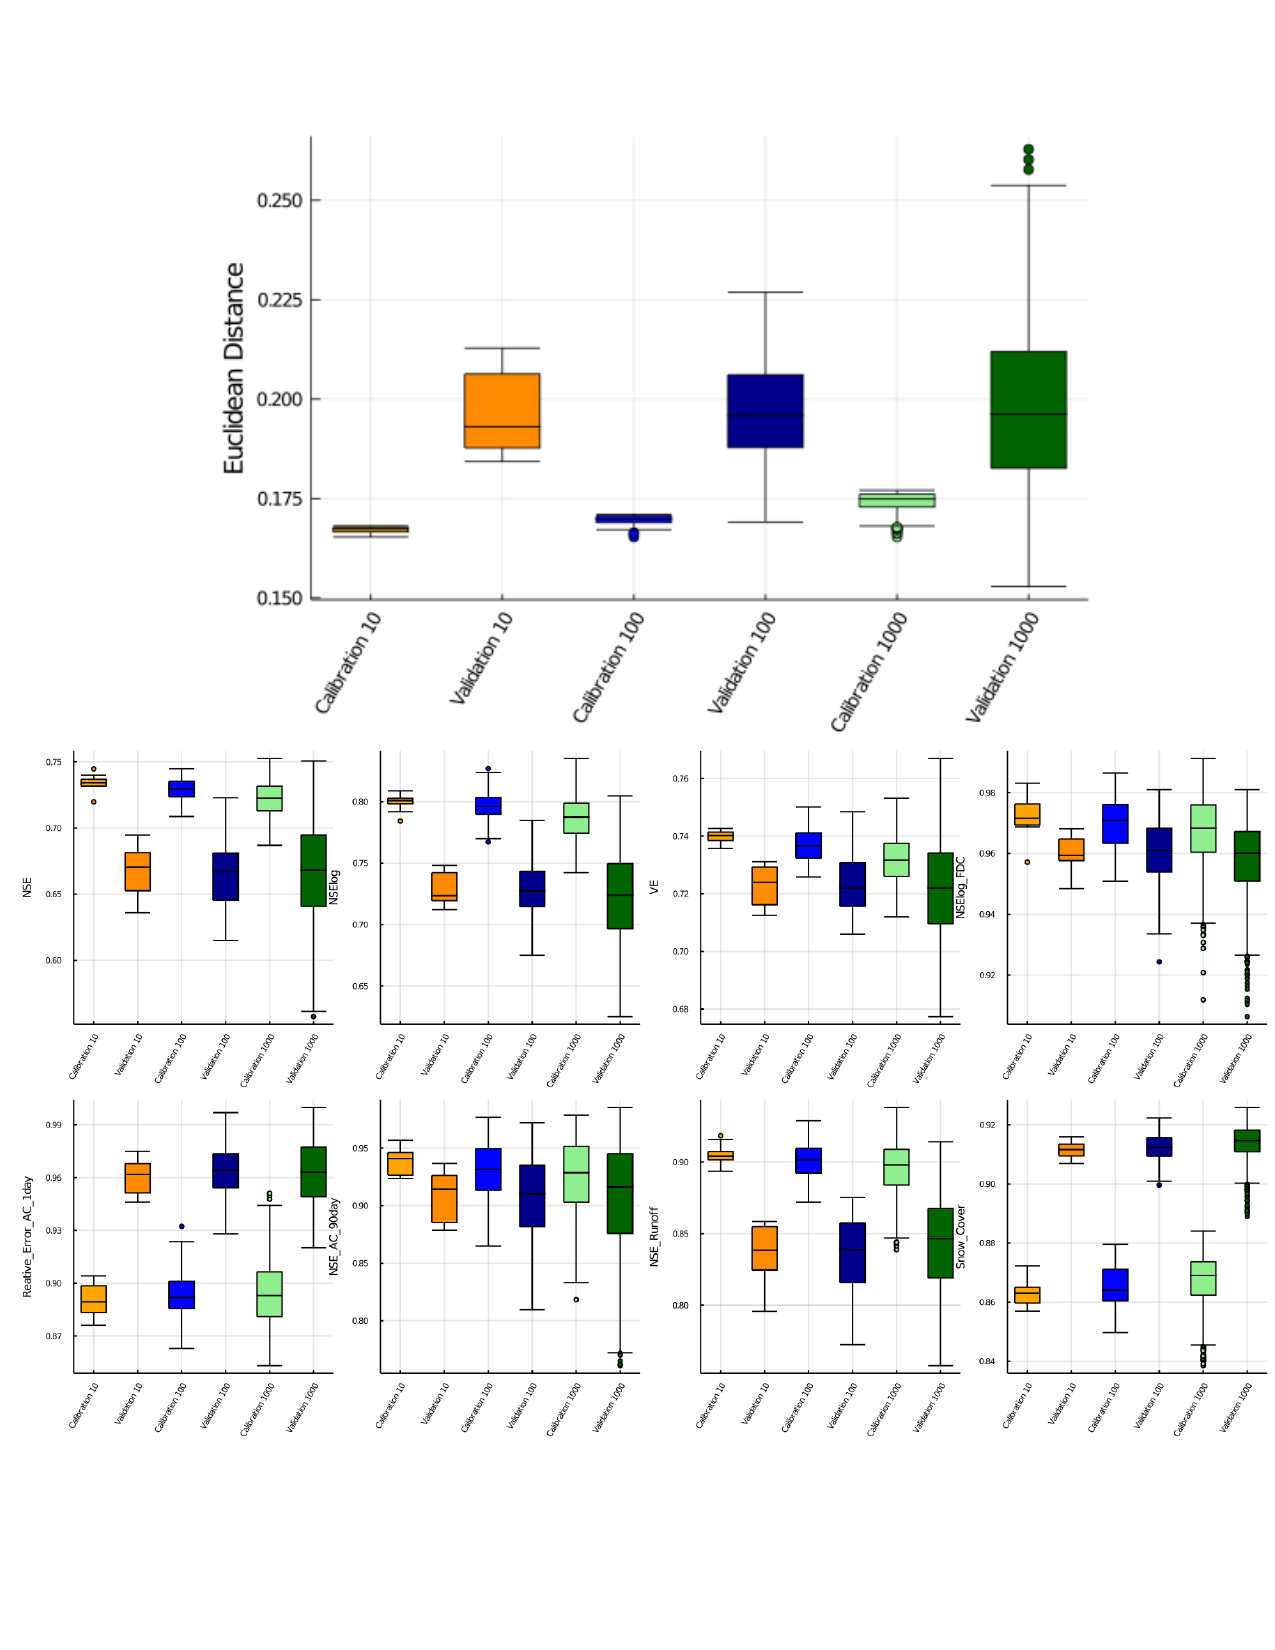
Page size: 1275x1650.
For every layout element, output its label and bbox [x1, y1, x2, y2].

picture [21, 118, 1275, 1440]
